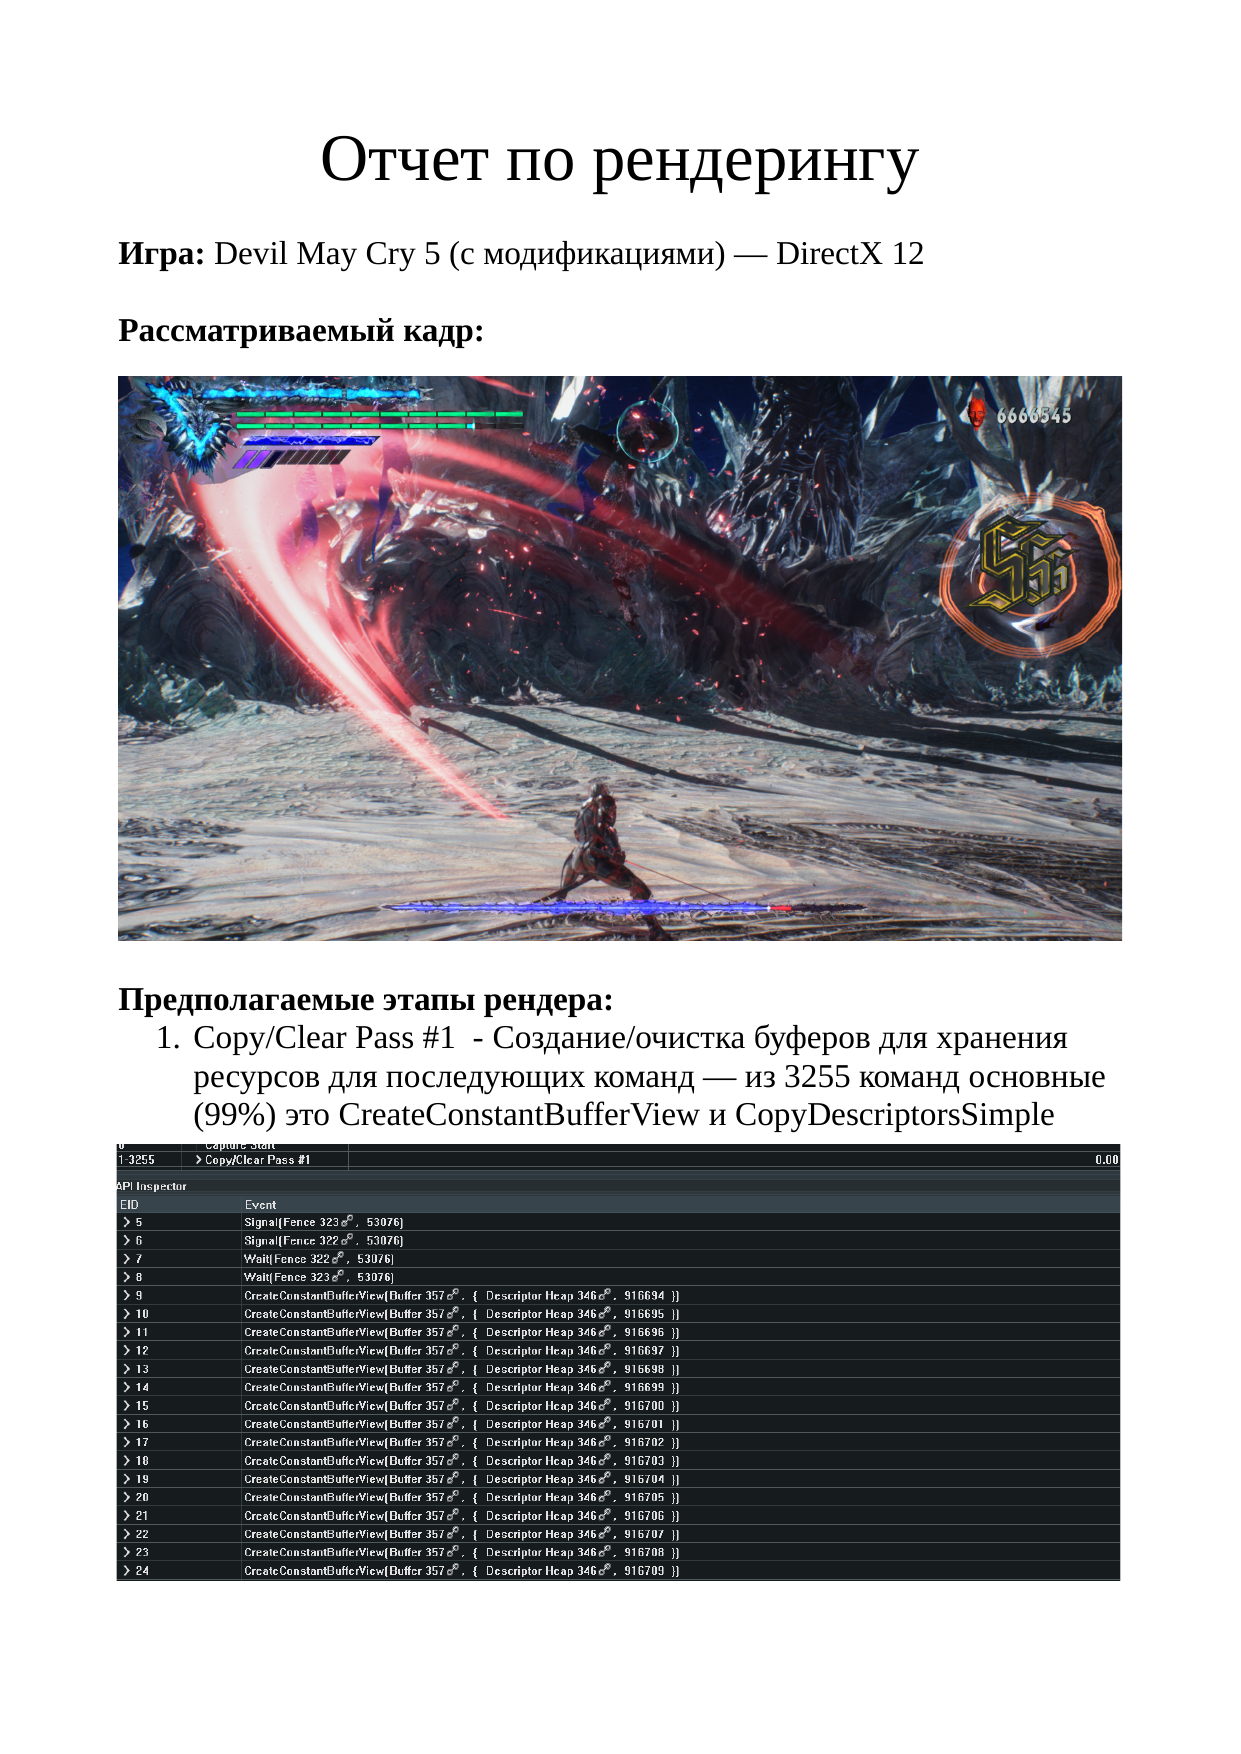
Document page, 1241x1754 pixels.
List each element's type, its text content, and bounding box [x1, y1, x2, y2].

text Рассматриваемый кадр: [118, 310, 1122, 348]
list Copy/Clear Pass #1 - Создание/очистка буферов для хранения ресурсов для последующих команд — из 3255 команд основные (99%) это CreateConstantBufferView и CopyDescriptorsSimple [156, 1018, 1122, 1133]
picture [116, 1144, 1121, 1581]
text Отчет по рендерингу [118, 118, 1122, 195]
text Игра: Devil May Cry 5 (с модификациями) — DirectX 12 [118, 233, 1122, 271]
text Предполагаемые этапы рендера: [118, 979, 1122, 1018]
picture [118, 376, 1123, 941]
